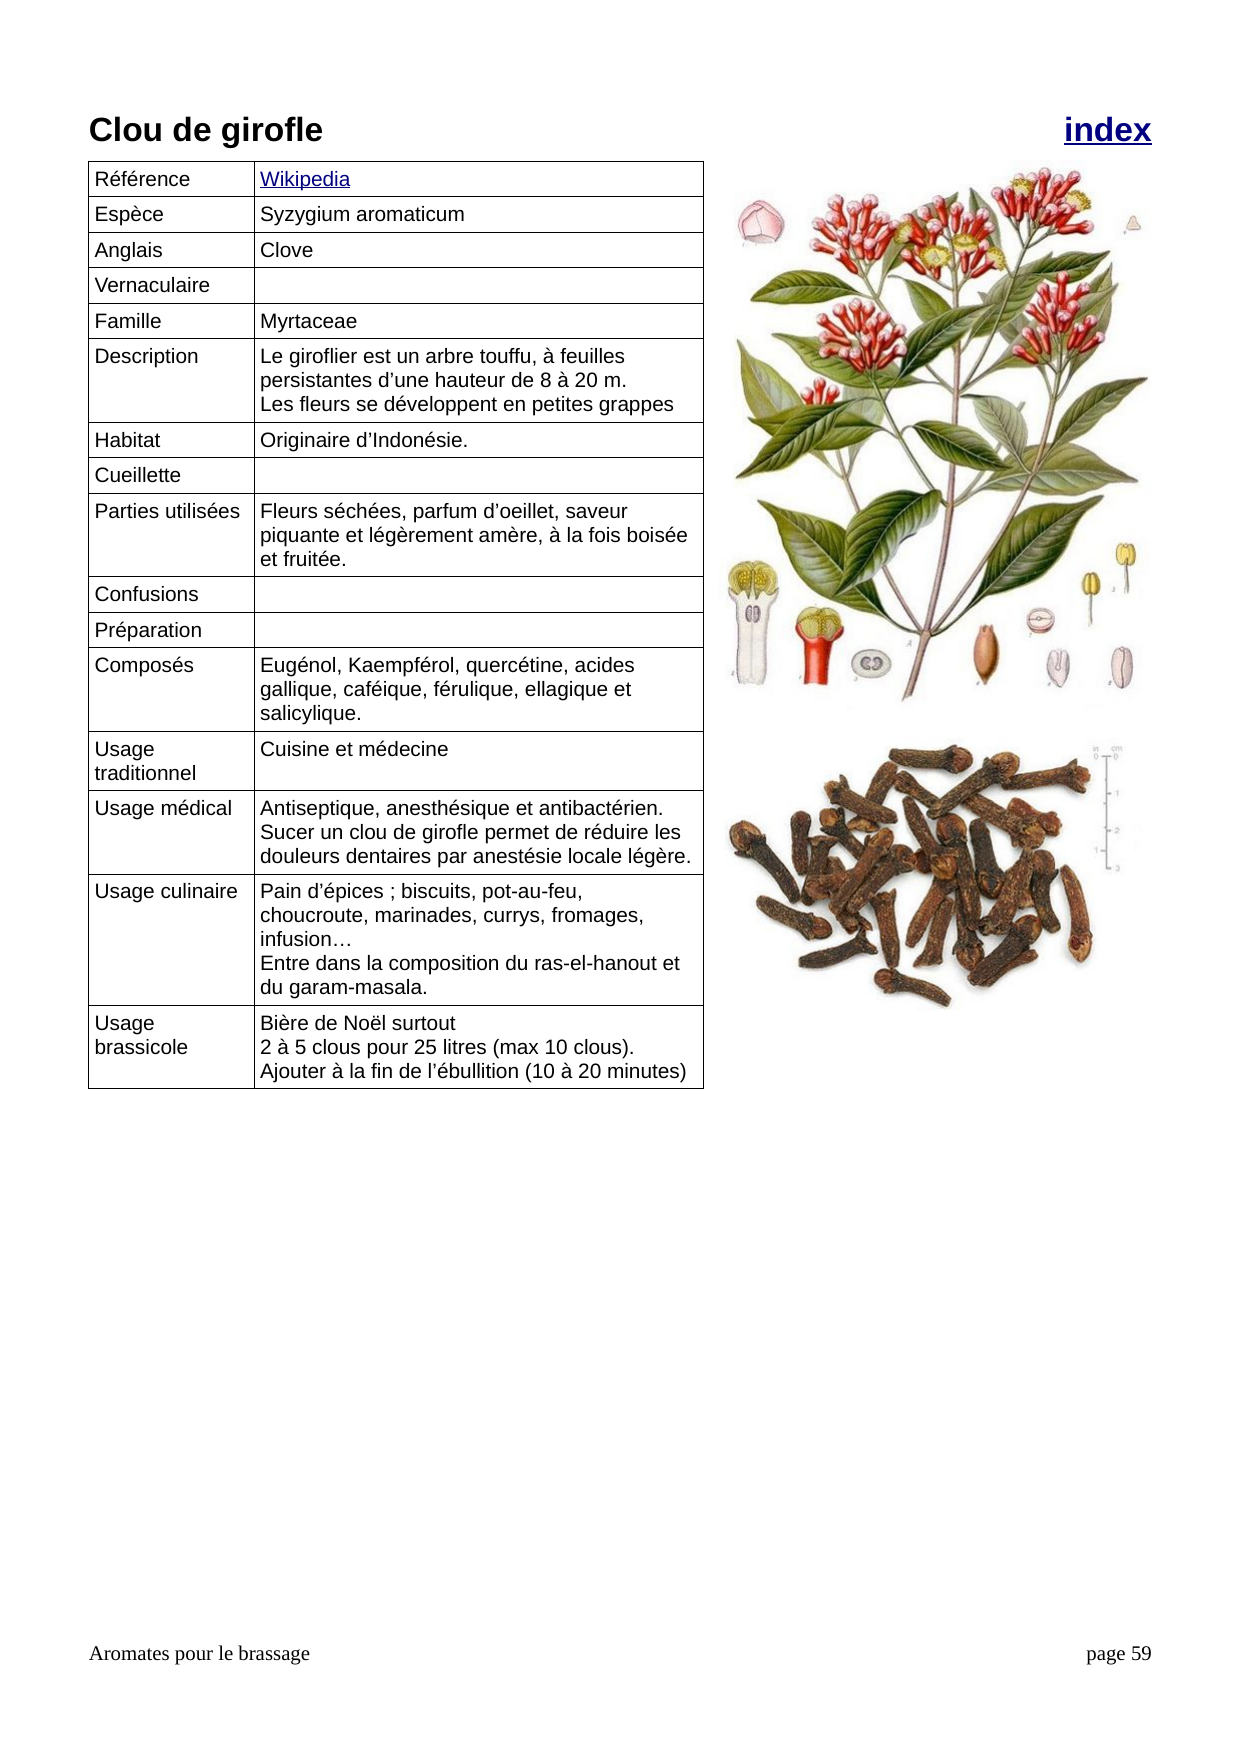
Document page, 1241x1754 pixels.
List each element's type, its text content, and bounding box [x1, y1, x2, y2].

table_cell [255, 458, 703, 493]
picture [708, 160, 1151, 1018]
table_cell Vernaculaire [89, 268, 254, 303]
table_header Wikipedia [255, 162, 703, 196]
table_cell [255, 577, 703, 612]
table_cell Fleurs séchées, parfum d’oeillet, saveur piquante et légèrement amère, à la fois boisée et fruitée. [255, 494, 703, 576]
table_cell Clove [255, 233, 703, 267]
table_cell Cuisine et médecine [255, 732, 703, 790]
table_cell Originaire d’Indonésie. [255, 423, 703, 457]
table_cell Bière de Noël surtout 2 à 5 clous pour 25 litres (max 10 clous). Ajouter à la fin de l’ébullition (10 à 20 minutes) [255, 1006, 703, 1088]
table_cell Pain d’épices ; biscuits, pot-au-feu, choucroute, marinades, currys, fromages, infusion… Entre dans la composition du ras-el-hanout et du garam-masala. [255, 875, 703, 1005]
table_cell Usage traditionnel [89, 732, 254, 790]
table_cell Usage brassicole [89, 1006, 254, 1088]
table_cell [255, 613, 703, 647]
table_cell Parties utilisées [89, 494, 254, 576]
table_cell Le giroflier est un arbre touffu, à feuilles persistantes d’une hauteur de 8 à 20 m. Les fleurs se développent en petites grappes [255, 339, 703, 422]
table_cell Syzygium aromaticum [255, 197, 703, 232]
table_cell Description [89, 339, 254, 422]
table_cell [255, 268, 703, 303]
table_cell Habitat [89, 423, 254, 457]
table_cell Espèce [89, 197, 254, 232]
table_cell Anglais [89, 233, 254, 267]
table_cell Préparation [89, 613, 254, 647]
table_header Référence [89, 162, 254, 196]
table_cell Antiseptique, anesthésique et antibactérien. Sucer un clou de girofle permet de réduire les douleurs dentaires par anestésie locale légère. [255, 791, 703, 873]
table_cell Famille [89, 304, 254, 338]
table_cell Usage médical [89, 791, 254, 873]
table_cell Confusions [89, 577, 254, 612]
subtitle Clou de girofle index [88, 109, 1152, 148]
table_cell Usage culinaire [89, 875, 254, 1005]
table_cell Cueillette [89, 458, 254, 493]
table_cell Composés [89, 648, 254, 731]
table_cell Eugénol, Kaempférol, quercétine, acides gallique, caféique, férulique, ellagique et salicylique. [255, 648, 703, 731]
table_cell Myrtaceae [255, 304, 703, 338]
